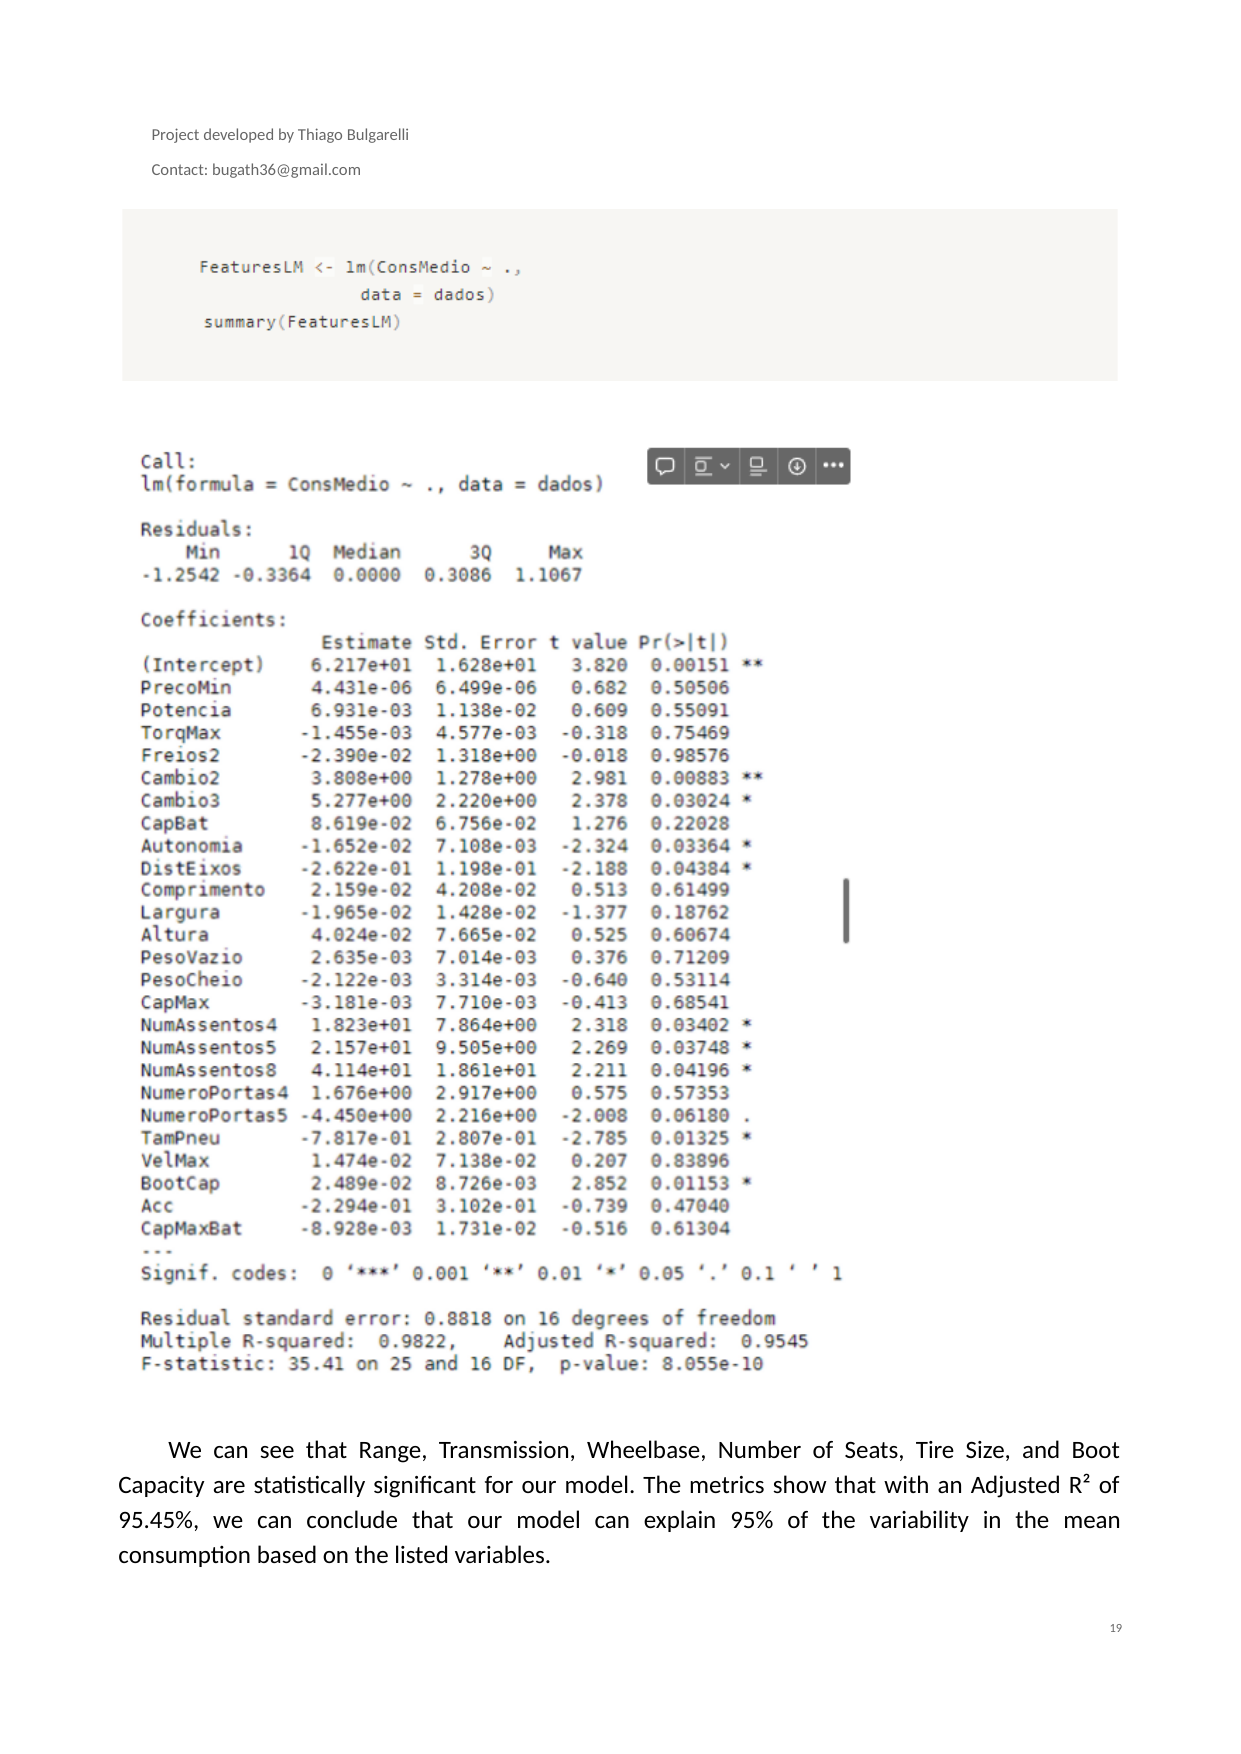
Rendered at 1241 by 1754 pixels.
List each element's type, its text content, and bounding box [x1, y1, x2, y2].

picture [122, 209, 1118, 381]
picture [128, 441, 1124, 1381]
text We can see that Range, Transmission, Wheelbase, Number of Seats, Tire Size, and Boot Capacity are statistically significant for our model. The metrics show that with an Adjusted R² of 95.45%, we can conclude that our model can explain 95% of the variability in the mean consumption based on the listed variables. [118, 1434, 1122, 1570]
